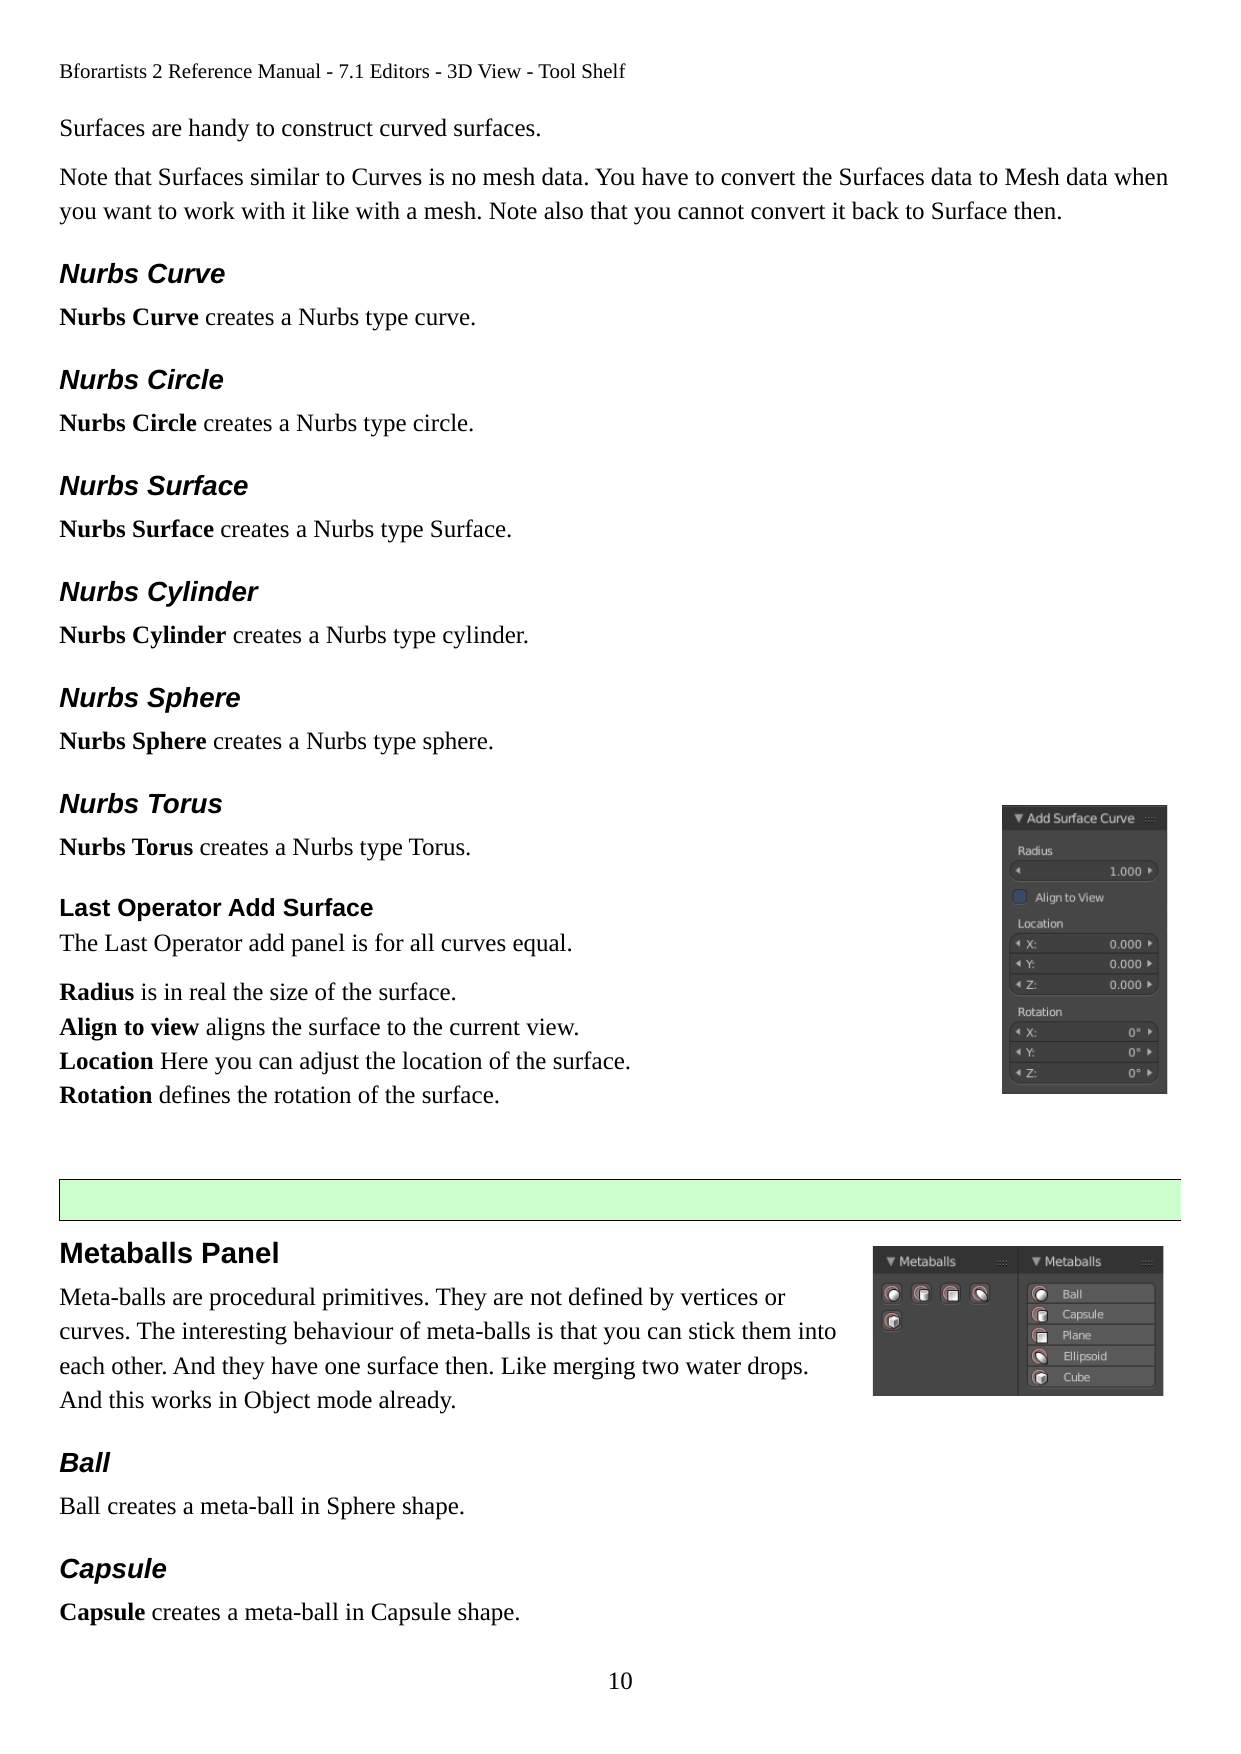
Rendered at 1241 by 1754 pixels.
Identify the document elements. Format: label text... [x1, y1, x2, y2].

text Ball creates a meta-ball in Sphere shape. [59, 1491, 1181, 1520]
text Nurbs Cylinder creates a Nurbs type cylinder. [59, 620, 1181, 649]
text Meta-balls are procedural primitives. They are not defined by vertices or curves. The interesting behaviour of meta-balls is that you can stick them into each other. And they have one surface then. Like merging two water drops. And this works in Object mode already. [59, 1282, 1181, 1414]
table_header [60, 1180, 1181, 1220]
text Nurbs Curve creates a Nurbs type curve. [59, 302, 1181, 331]
picture [872, 1246, 1164, 1396]
text Radius is in real the size of the surface. Align to view aligns the surface to the current view. Location Here you can adjust the location of the surface. Rotation defines the rotation of the surface. [59, 977, 1181, 1109]
subtitle Nurbs Surface [59, 469, 1181, 501]
picture [1002, 805, 1168, 1094]
text Nurbs Circle creates a Nurbs type circle. [59, 408, 1181, 437]
subtitle Nurbs Sphere [59, 681, 1181, 713]
subtitle Ball [59, 1447, 1181, 1479]
subtitle Nurbs Torus [59, 787, 1181, 819]
text Nurbs Sphere creates a Nurbs type sphere. [59, 726, 1181, 754]
text Nurbs Surface creates a Nurbs type Surface. [59, 514, 1181, 543]
subtitle Nurbs Cylinder [59, 576, 1181, 607]
text Capsule creates a meta-ball in Capsule shape. [59, 1597, 1181, 1626]
subtitle Nurbs Circle [59, 364, 1181, 396]
text Nurbs Torus creates a Nurbs type Torus. [59, 832, 1002, 861]
subtitle Last Operator Add Surface [59, 893, 1002, 922]
subtitle Metaballs Panel [59, 1236, 1181, 1269]
subtitle Capsule [59, 1553, 1181, 1585]
text Note that Surfaces similar to Curves is no mesh data. You have to convert the Surfaces data to Mesh data when you want to work with it like with a mesh. Note also that you cannot convert it back to Surface then. [59, 162, 1181, 225]
text Surfaces are handy to construct curved surfaces. [59, 113, 1181, 141]
text The Last Operator add panel is for all curves equal. [59, 928, 1002, 957]
subtitle Nurbs Curve [59, 258, 1181, 289]
